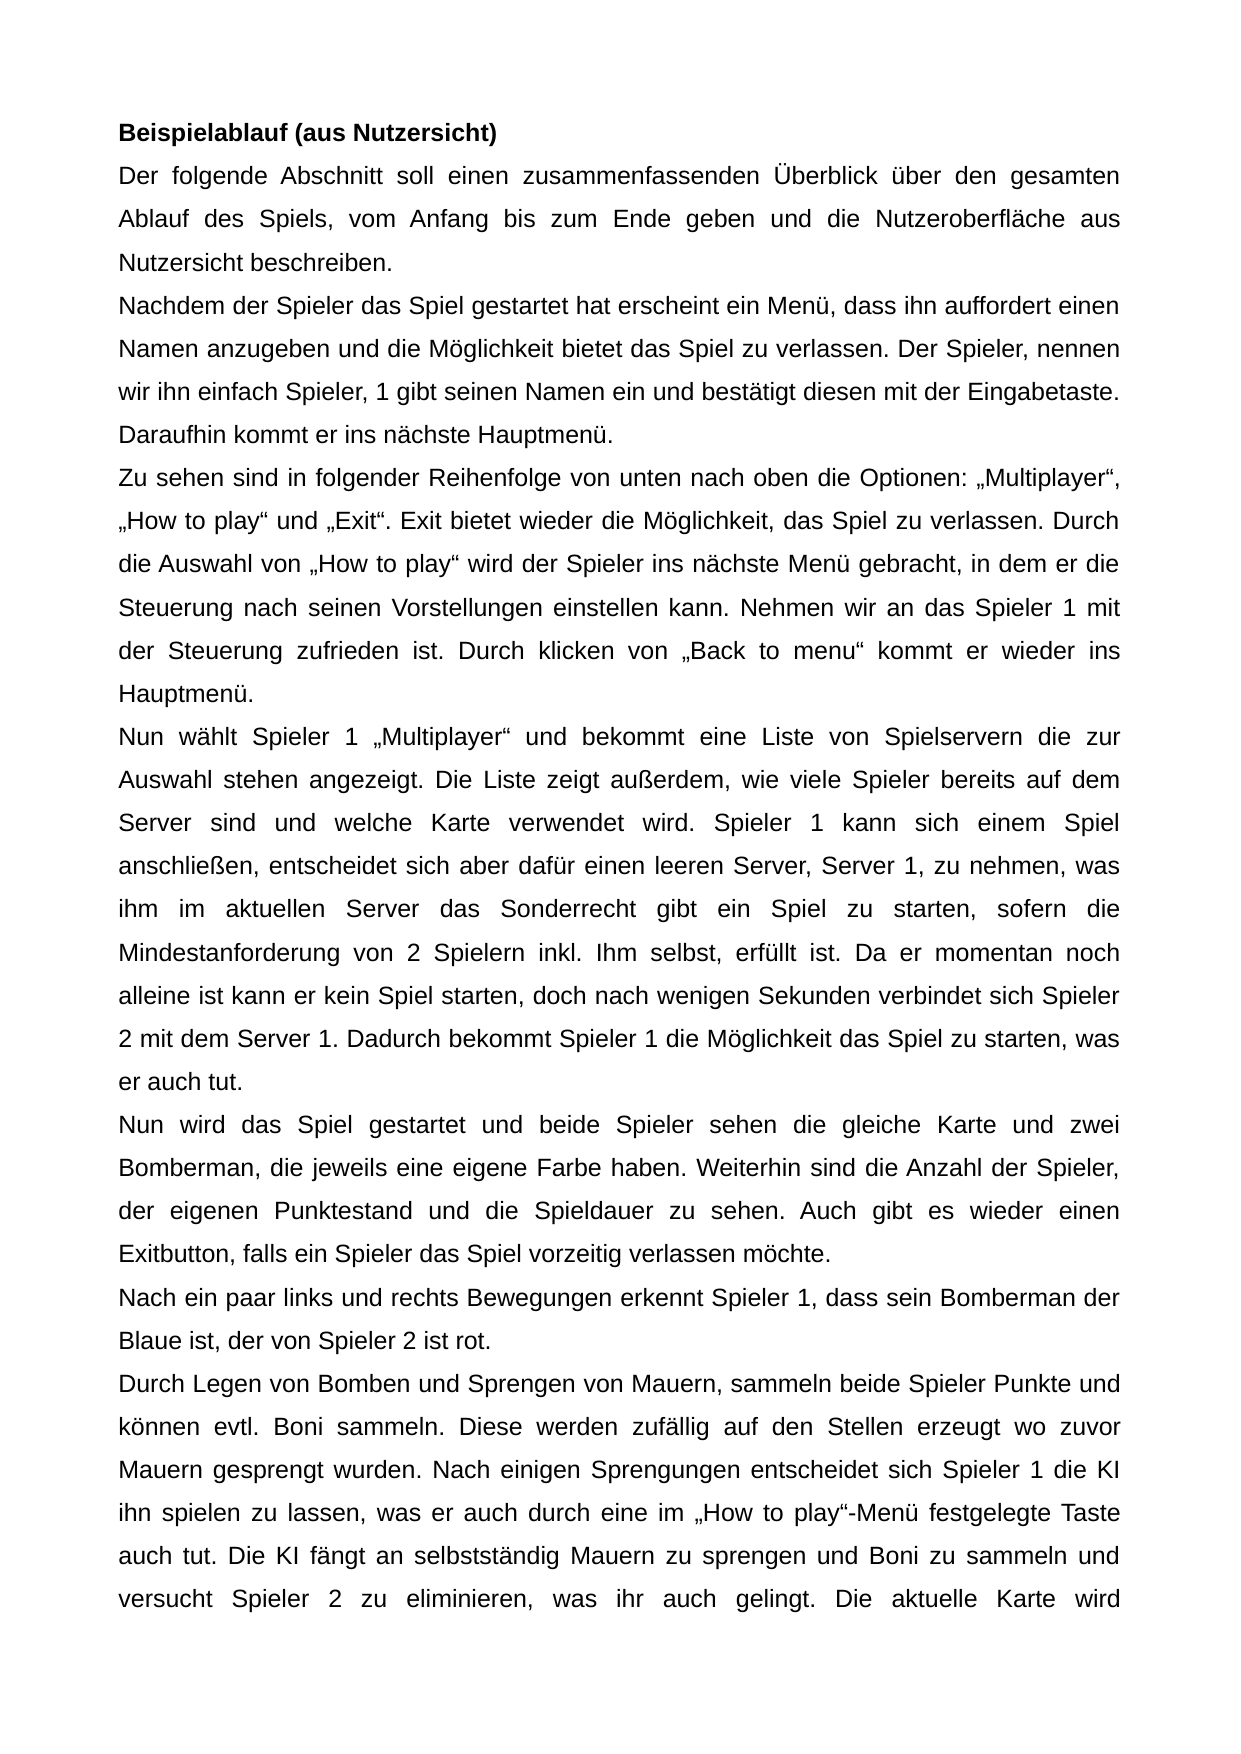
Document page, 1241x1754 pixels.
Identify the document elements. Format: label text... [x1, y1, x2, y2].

text Der folgende Abschnitt soll einen zusammenfassenden Überblick über den gesamten Ablauf des Spiels, vom Anfang bis zum Ende geben und die Nutzeroberfläche aus Nutzersicht beschreiben. [118, 161, 1122, 276]
text Nun wird das Spiel gestartet und beide Spieler sehen die gleiche Karte und zwei Bomberman, die jeweils eine eigene Farbe haben. Weiterhin sind die Anzahl der Spieler, der eigenen Punktestand und die Spieldauer zu sehen. Auch gibt es wieder einen Exitbutton, falls ein Spieler das Spiel vorzeitig verlassen möchte. [118, 1110, 1122, 1268]
text Nun wählt Spieler 1 „Multiplayer“ und bekommt eine Liste von Spielservern die zur Auswahl stehen angezeigt. Die Liste zeigt außerdem, wie viele Spieler bereits auf dem Server sind und welche Karte verwendet wird. Spieler 1 kann sich einem Spiel anschließen, entscheidet sich aber dafür einen leeren Server, Server 1, zu nehmen, was ihm im aktuellen Server das Sonderrecht gibt ein Spiel zu starten, sofern die Mindestanforderung von 2 Spielern inkl. Ihm selbst, erfüllt ist. Da er momentan noch alleine ist kann er kein Spiel starten, doch nach wenigen Sekunden verbindet sich Spieler 2 mit dem Server 1. Dadurch bekommt Spieler 1 die Möglichkeit das Spiel zu starten, was er auch tut. [118, 722, 1122, 1096]
text Durch Legen von Bomben und Sprengen von Mauern, sammeln beide Spieler Punkte und können evtl. Boni sammeln. Diese werden zufällig auf den Stellen erzeugt wo zuvor Mauern gesprengt wurden. Nach einigen Sprengungen entscheidet sich Spieler 1 die KI ihn spielen zu lassen, was er auch durch eine im „How to play“-Menü festgelegte Taste auch tut. Die KI fängt an selbstständig Mauern zu sprengen und Boni zu sammeln und versucht Spieler 2 zu eliminieren, was ihr auch gelingt. Die aktuelle Karte wird [118, 1369, 1122, 1613]
text Nachdem der Spieler das Spiel gestartet hat erscheint ein Menü, dass ihn auffordert einen Namen anzugeben und die Möglichkeit bietet das Spiel zu verlassen. Der Spieler, nennen wir ihn einfach Spieler, 1 gibt seinen Namen ein und bestätigt diesen mit der Eingabetaste. Daraufhin kommt er ins nächste Hauptmenü. [118, 291, 1122, 449]
text Zu sehen sind in folgender Reihenfolge von unten nach oben die Optionen: „Multiplayer“, „How to play“ und „Exit“. Exit bietet wieder die Möglichkeit, das Spiel zu verlassen. Durch die Auswahl von „How to play“ wird der Spieler ins nächste Menü gebracht, in dem er die Steuerung nach seinen Vorstellungen einstellen kann. Nehmen wir an das Spieler 1 mit der Steuerung zufrieden ist. Durch klicken von „Back to menu“ kommt er wieder ins Hauptmenü. [118, 463, 1122, 707]
text Nach ein paar links und rechts Bewegungen erkennt Spieler 1, dass sein Bomberman der Blaue ist, der von Spieler 2 ist rot. [118, 1282, 1122, 1354]
text Beispielablauf (aus Nutzersicht) [118, 118, 1122, 147]
